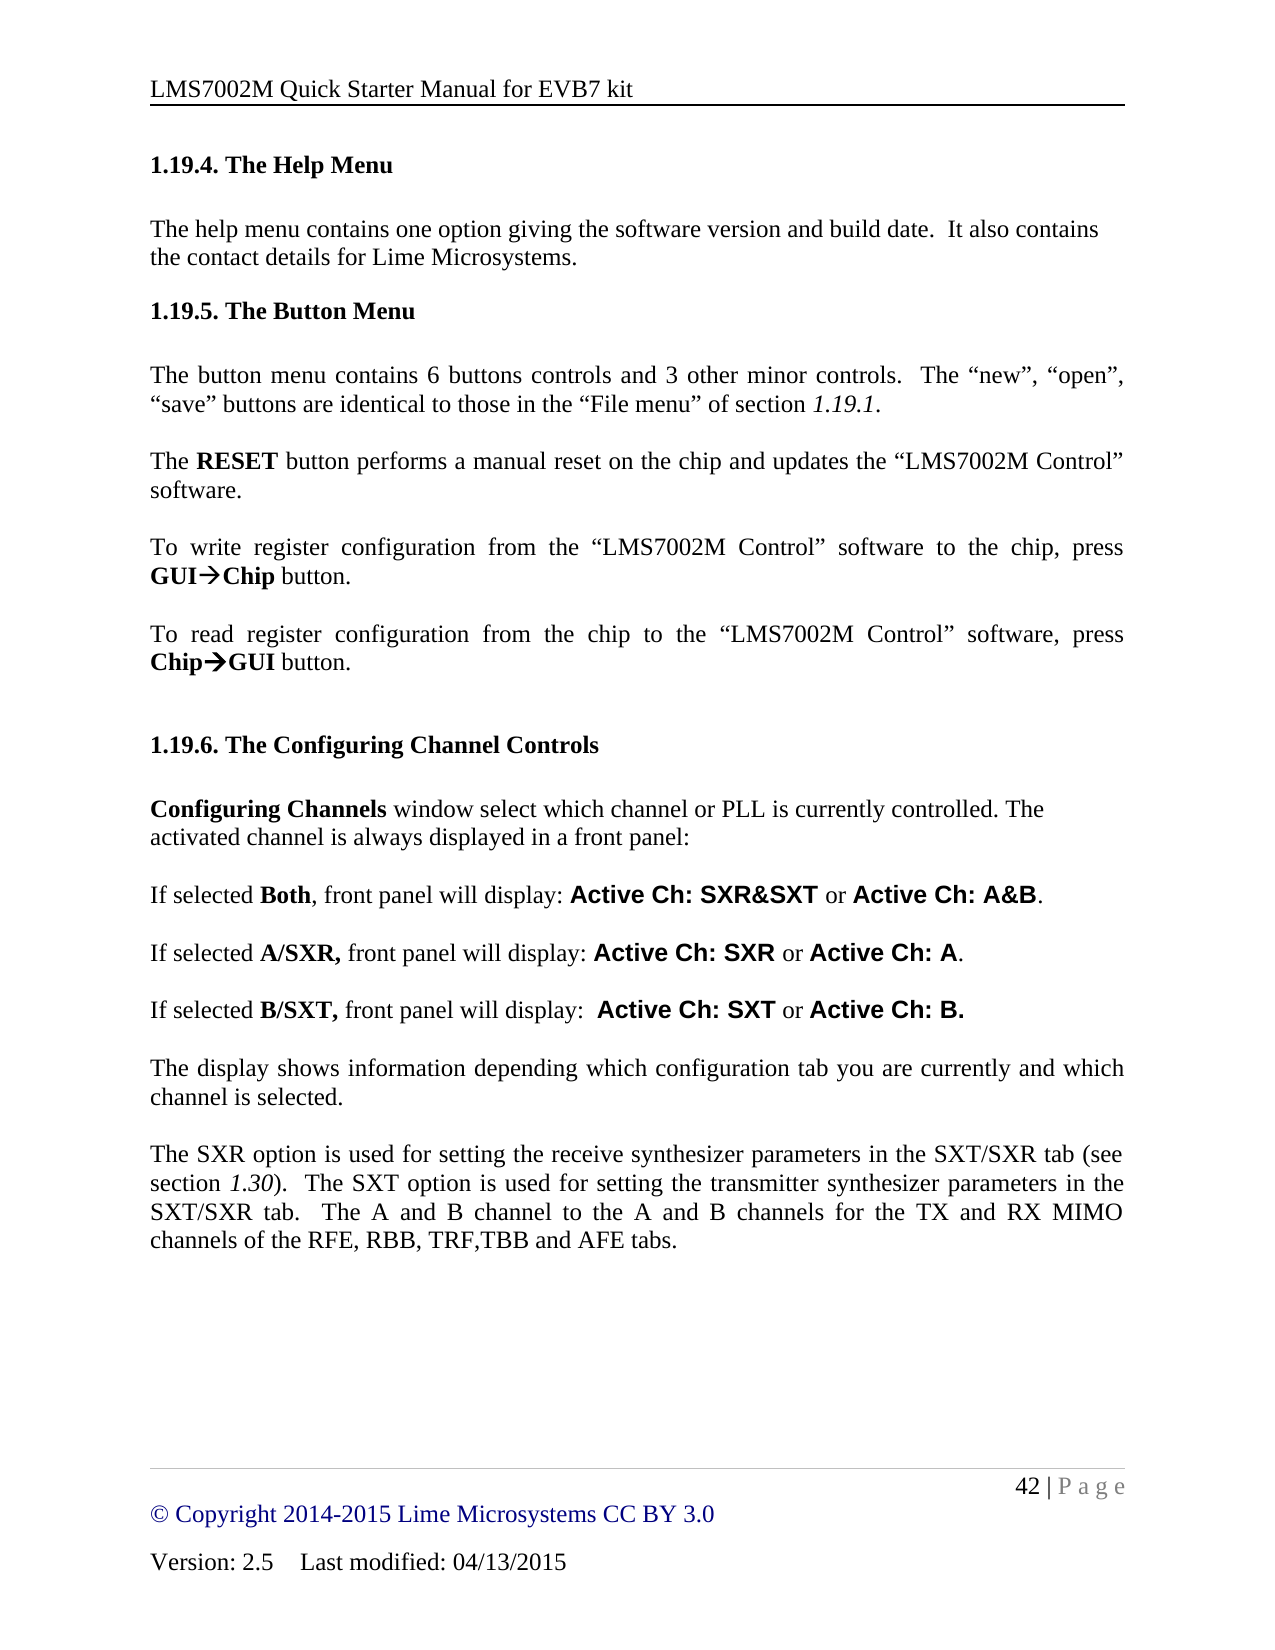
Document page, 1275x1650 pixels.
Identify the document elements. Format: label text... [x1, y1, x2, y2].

text The help menu contains one option giving the software version and build date. It also contains the contact details for Lime Microsystems. [150, 214, 1125, 271]
text To read register configuration from the chip to the “LMS7002M Control” software, press ChipGUI button. [150, 619, 1125, 676]
text If selected B/SXT, front panel will display: Active Ch: SXT or Active Ch: B. [150, 995, 1125, 1024]
text The button menu contains 6 buttons controls and 3 other minor controls. The “new”, “open”, “save” buttons are identical to those in the “File menu” of section 1.19.1. [150, 360, 1125, 417]
text To write register configuration from the “LMS7002M Control” software to the chip, press GUIChip button. [150, 532, 1125, 590]
text The RESET button performs a manual reset on the chip and updates the “LMS7002M Control” software. [150, 446, 1125, 504]
text Configuring Channels window select which channel or PLL is currently controlled. The activated channel is always displayed in a front panel: [150, 794, 1125, 851]
text The SXR option is used for setting the receive synthesizer parameters in the SXT/SXR tab (see section 1.30). The SXT option is used for setting the transmitter synthesizer parameters in the SXT/SXR tab. The A and B channel to the A and B channels for the TX and RX MIMO channels of the RFE, RBB, TRF,TBB and AFE tabs. [150, 1139, 1125, 1254]
subtitle The Help Menu [150, 150, 1125, 179]
text If selected A/SXR, front panel will display: Active Ch: SXR or Active Ch: A. [150, 938, 1125, 966]
subtitle The Button Menu [150, 296, 1125, 325]
subtitle The Configuring Channel Controls [150, 730, 1125, 759]
text The display shows information depending which configuration tab you are currently and which channel is selected. [150, 1053, 1125, 1110]
text If selected Both, front panel will display: Active Ch: SXR&SXT or Active Ch: A&B. [150, 880, 1125, 909]
